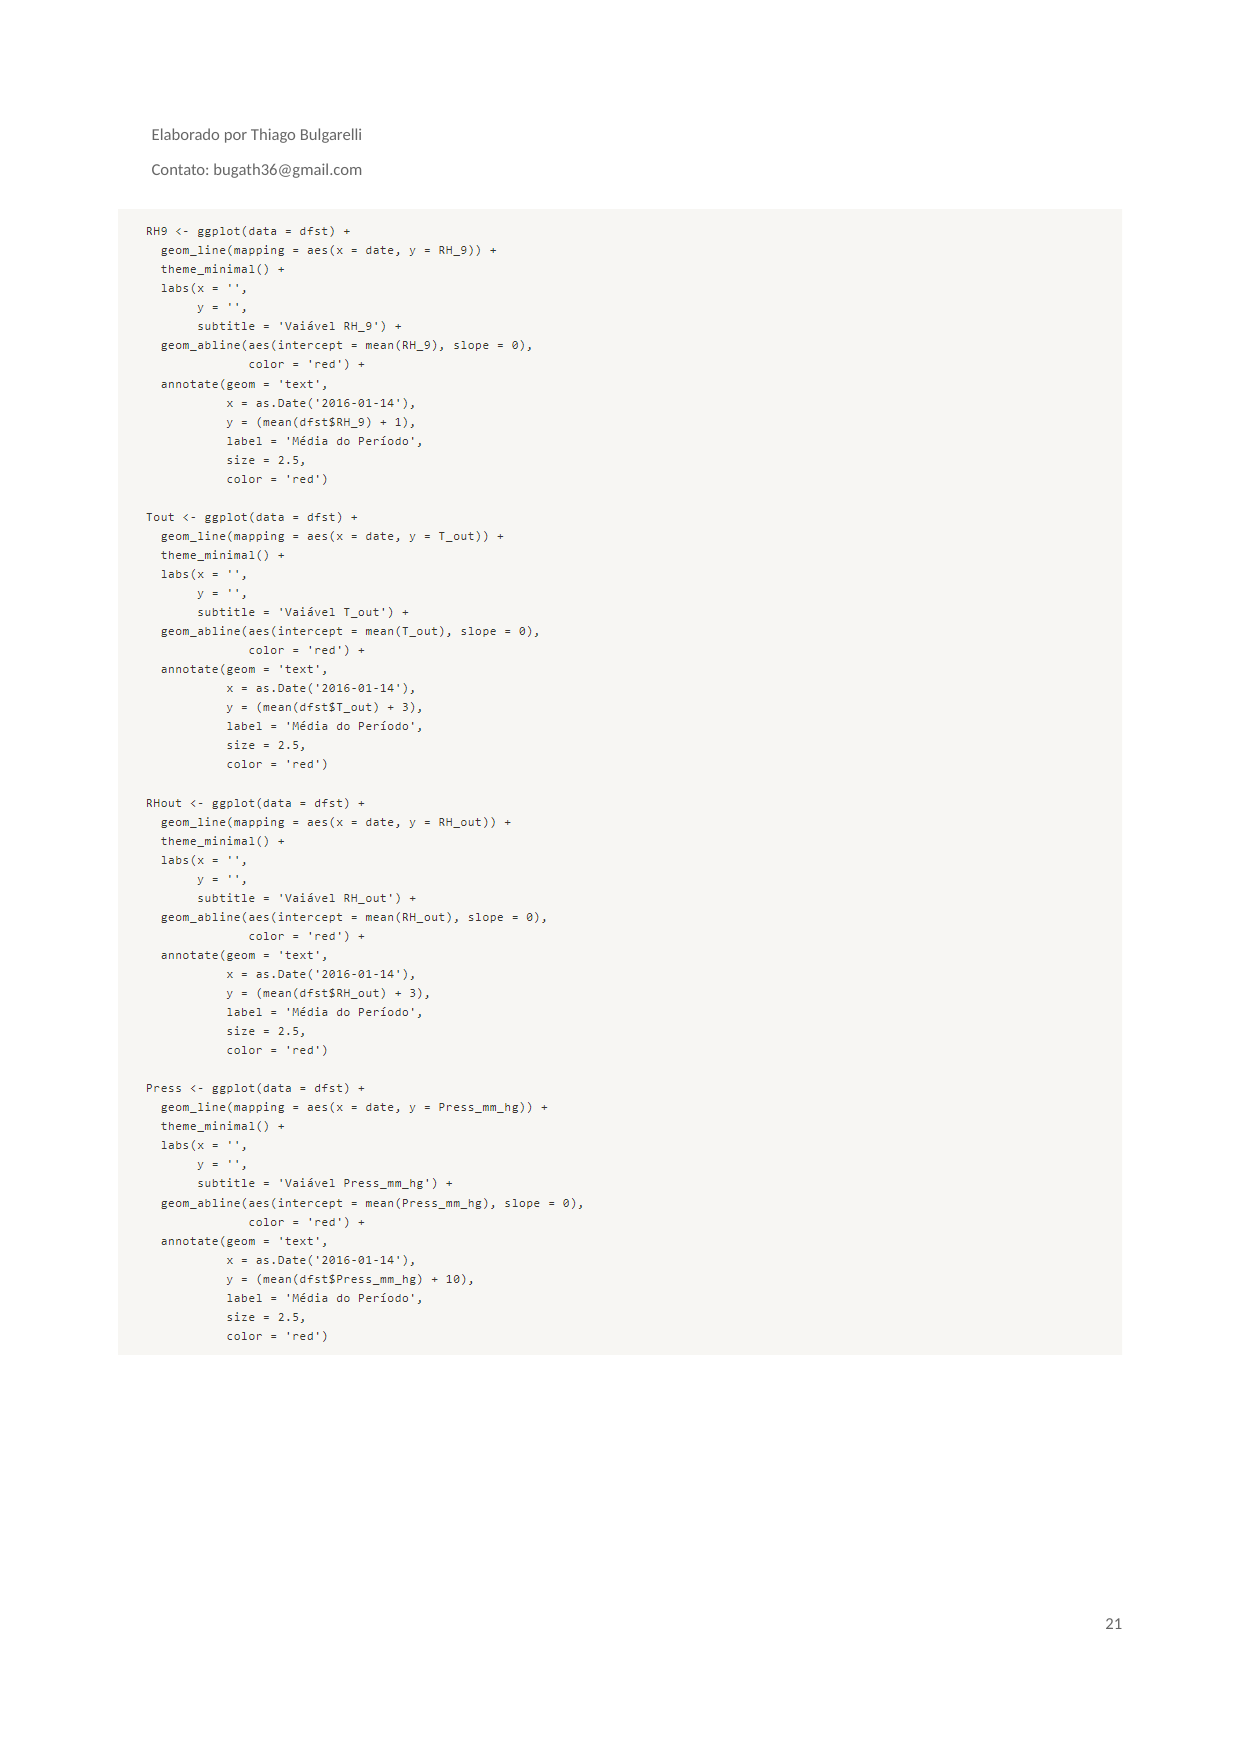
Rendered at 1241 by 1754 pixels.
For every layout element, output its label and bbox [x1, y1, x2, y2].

picture [118, 209, 1123, 1355]
